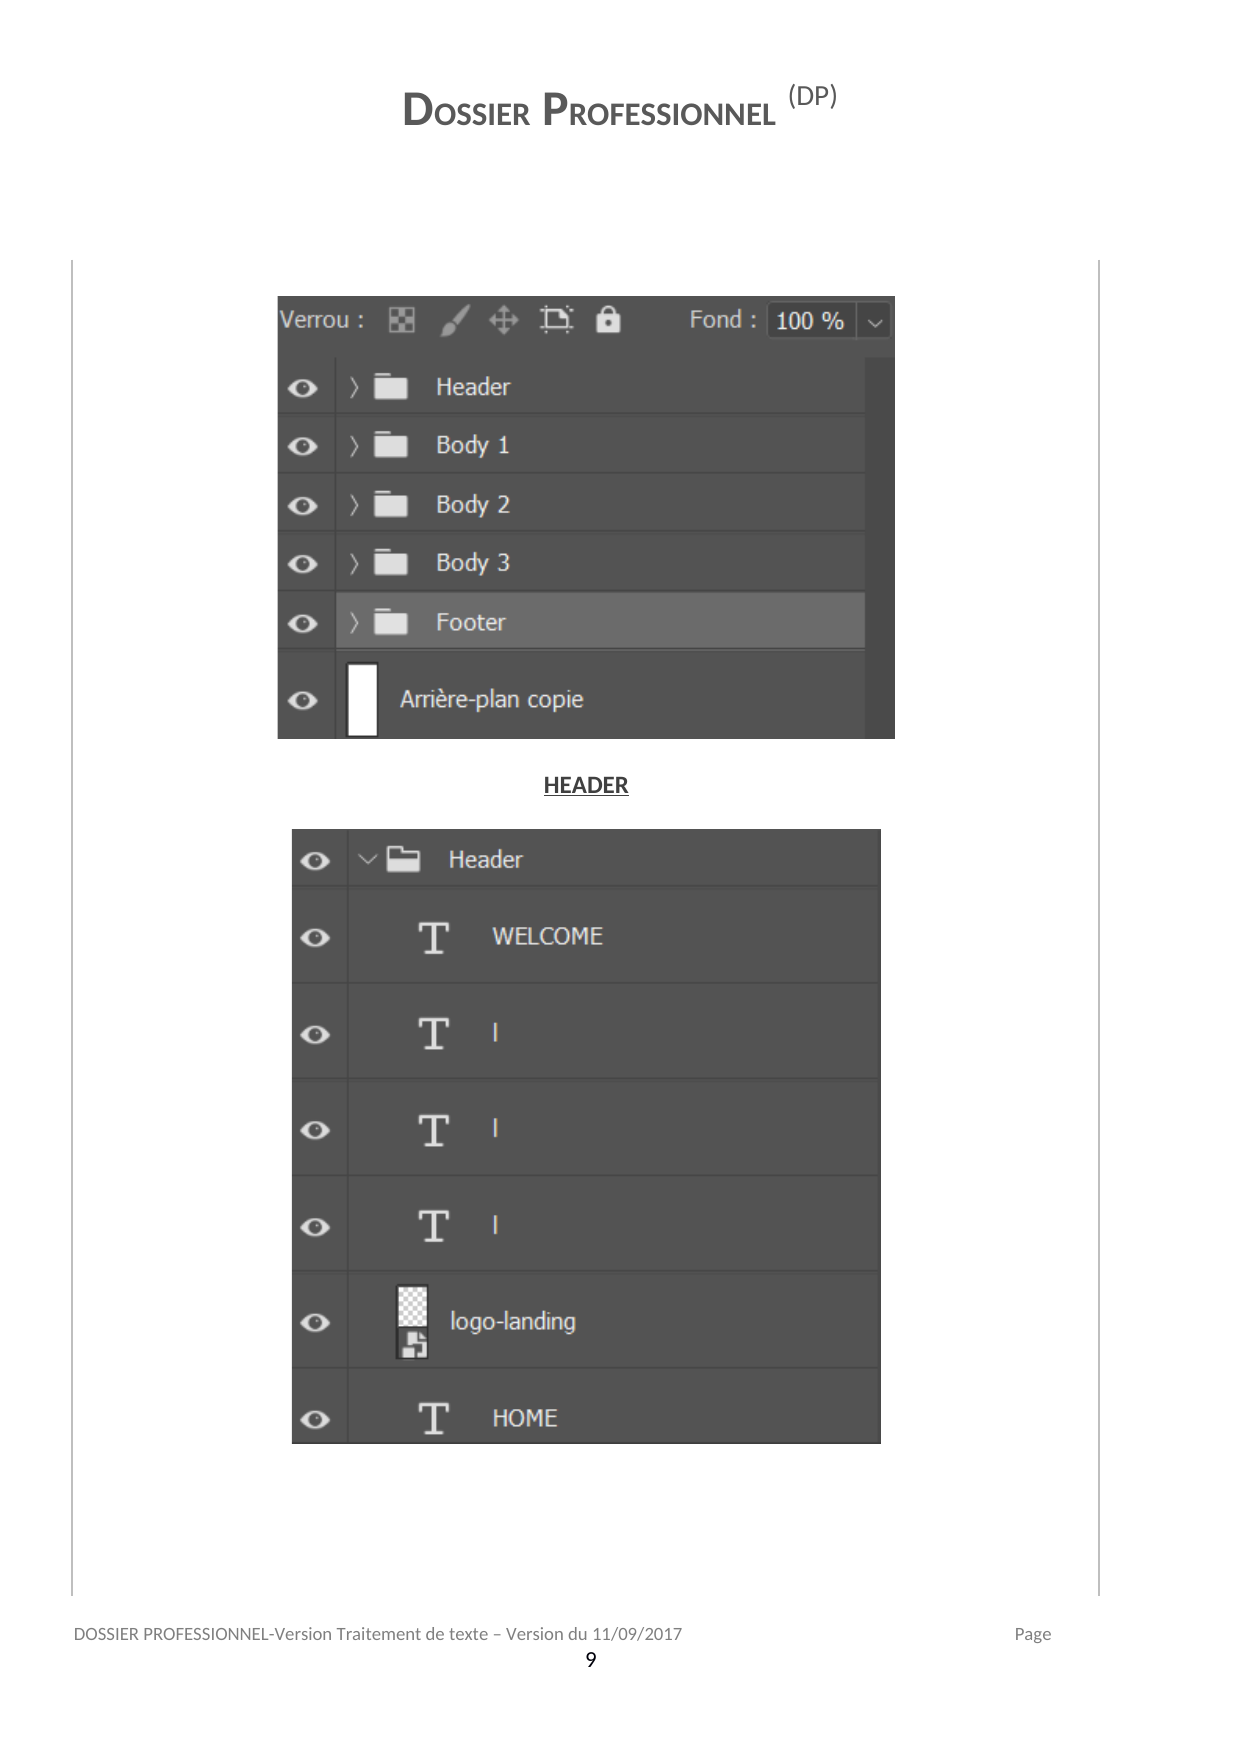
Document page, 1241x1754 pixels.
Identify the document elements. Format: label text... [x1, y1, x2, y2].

picture [291, 829, 881, 1444]
picture [277, 296, 895, 739]
table_cell HEADER [73, 260, 1098, 1596]
